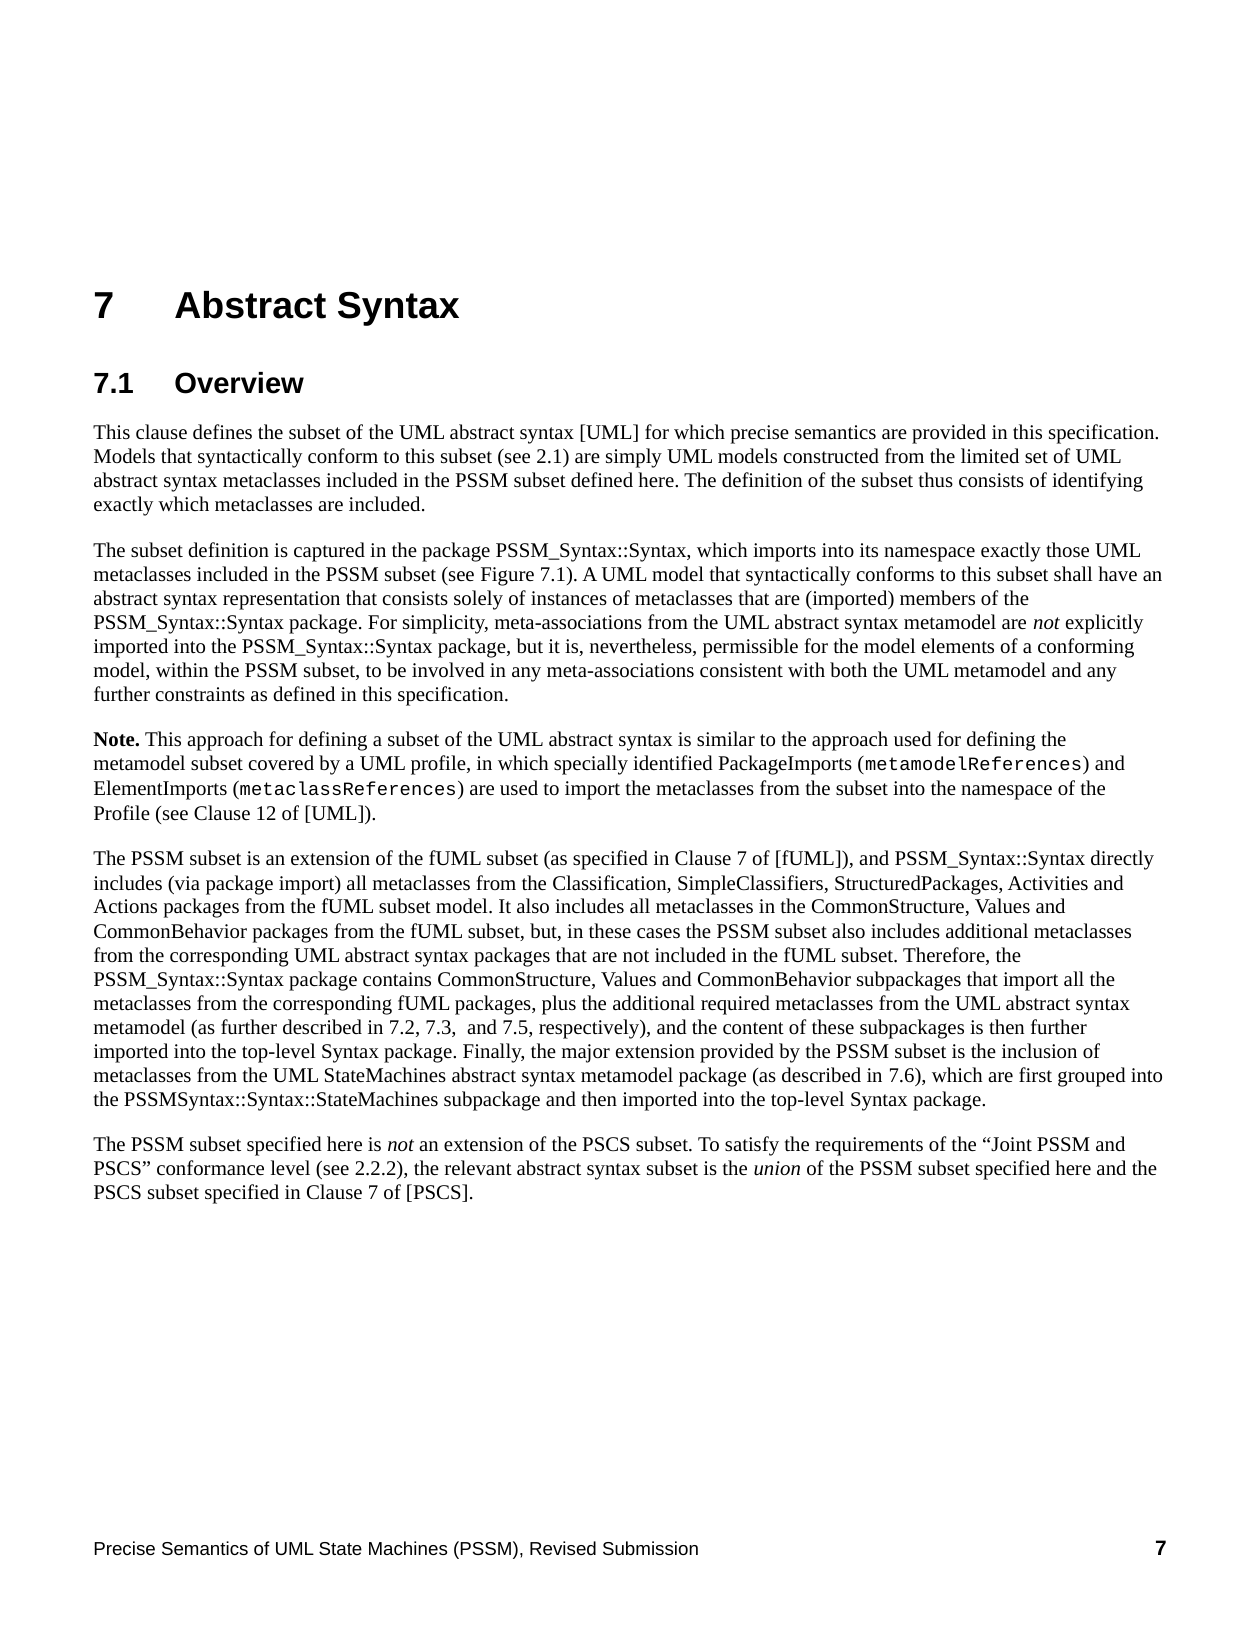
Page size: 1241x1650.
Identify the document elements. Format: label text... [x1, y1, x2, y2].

text The PSSM subset is an extension of the fUML subset (as specified in Clause 7 of [fUML]), and PSSM_Syntax::Syntax directly includes (via package import) all metaclasses from the Classification, SimpleClassifiers, StructuredPackages, Activities and Actions packages from the fUML subset model. It also includes all metaclasses in the CommonStructure, Values and CommonBehavior packages from the fUML subset, but, in these cases the PSSM subset also includes additional metaclasses from the corresponding UML abstract syntax packages that are not included in the fUML subset. Therefore, the PSSM_Syntax::Syntax package contains CommonStructure, Values and CommonBehavior subpackages that import all the metaclasses from the corresponding fUML packages, plus the additional required metaclasses from the UML abstract syntax metamodel (as further described in 7.2, 7.3, and 7.5, respectively), and the content of these subpackages is then further imported into the top-level Syntax package. Finally, the major extension provided by the PSSM subset is the inclusion of metaclasses from the UML StateMachines abstract syntax metamodel package (as described in 7.6), which are first grouped into the PSSMSyntax::Syntax::StateMachines subpackage and then imported into the top-level Syntax package. [93, 846, 1164, 1111]
subtitle Abstract Syntax [93, 283, 1164, 326]
text Note. This approach for defining a subset of the UML abstract syntax is similar to the approach used for defining the metamodel subset covered by a UML profile, in which specially identified PackageImports (metamodelReferences) and ElementImports (metaclassReferences) are used to import the metaclasses from the subset into the namespace of the Profile (see Clause 12 of [UML]). [93, 727, 1164, 825]
text The PSSM subset specified here is not an extension of the PSCS subset. To satisfy the requirements of the “Joint PSSM and PSCS” conformance level (see 2.2.2), the relevant abstract syntax subset is the union of the PSSM subset specified here and the PSCS subset specified in Clause 7 of [PSCS]. [93, 1132, 1164, 1204]
text The subset definition is captured in the package PSSM_Syntax::Syntax, which imports into its namespace exactly those UML metaclasses included in the PSSM subset (see Figure 7.1). A UML model that syntactically conforms to this subset shall have an abstract syntax representation that consists solely of instances of metaclasses that are (imported) members of the PSSM_Syntax::Syntax package. For simplicity, meta-associations from the UML abstract syntax metamodel are not explicitly imported into the PSSM_Syntax::Syntax package, but it is, nevertheless, permissible for the model elements of a conforming model, within the PSSM subset, to be involved in any meta-associations consistent with both the UML metamodel and any further constraints as defined in this specification. [93, 537, 1164, 706]
text This clause defines the subset of the UML abstract syntax [UML] for which precise semantics are provided in this specification. Models that syntactically conform to this subset (see 2.1) are simply UML models constructed from the limited set of UML abstract syntax metaclasses included in the PSSM subset defined here. The definition of the subset thus consists of identifying exactly which metaclasses are included. [93, 420, 1164, 516]
subtitle Overview [93, 364, 1164, 399]
